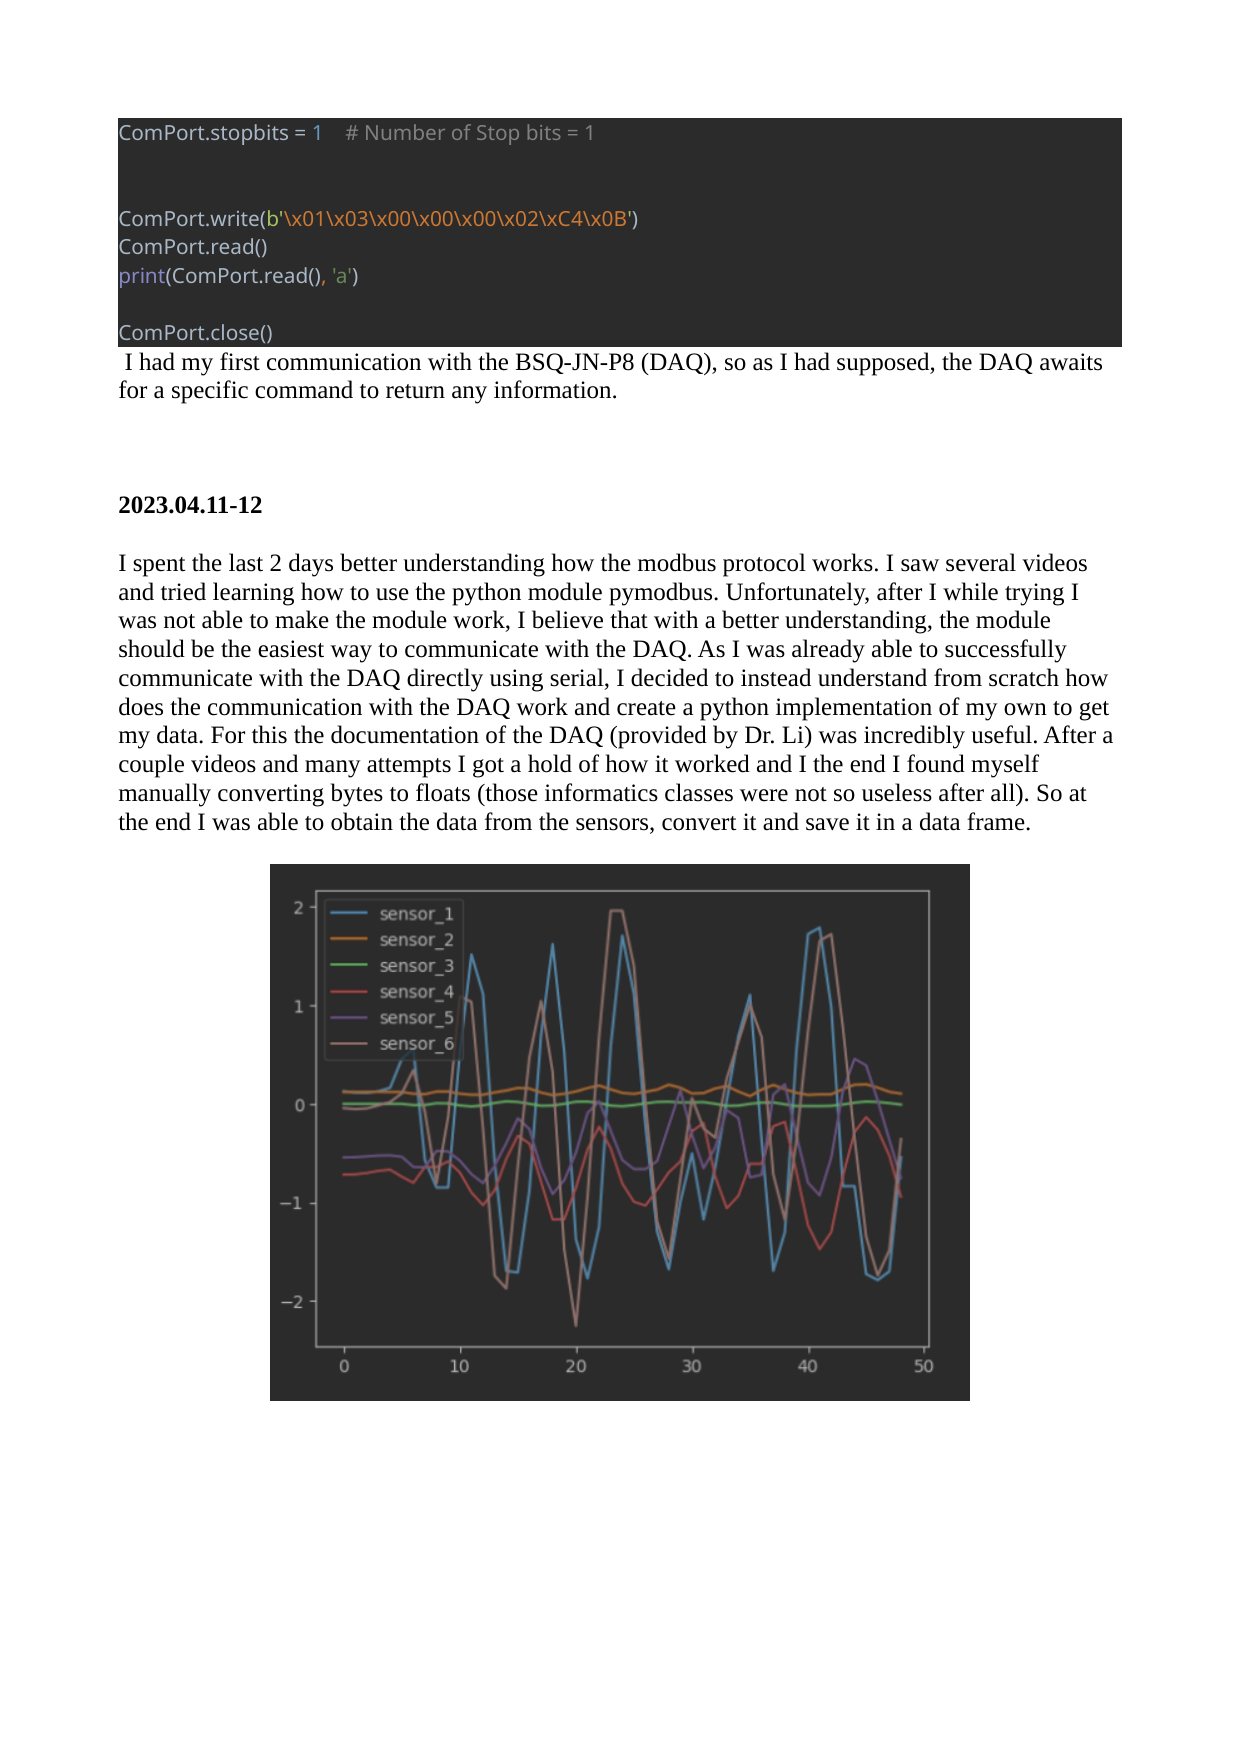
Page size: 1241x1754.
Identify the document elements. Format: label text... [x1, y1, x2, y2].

picture [270, 864, 970, 1401]
text 2023.04.11-12 [118, 490, 1122, 519]
text I had my first communication with the BSQ-JN-P8 (DAQ), so as I had supposed, the DAQ awaits for a specific command to return any information. [118, 347, 1122, 404]
text I spent the last 2 days better understanding how the modbus protocol works. I saw several videos and tried learning how to use the python module pymodbus. Unfortunately, after I while trying I was not able to make the module work, I believe that with a better understanding, the module should be the easiest way to communicate with the DAQ. As I was already able to successfully communicate with the DAQ directly using serial, I decided to instead understand from scratch how does the communication with the DAQ work and create a python implementation of my own to get my data. For this the documentation of the DAQ (provided by Dr. Li) was incredibly useful. After a couple videos and many attempts I got a hold of how it worked and I the end I found myself manually converting bytes to floats (those informatics classes were not so useless after all). So at the end I was able to obtain the data from the sensors, convert it and save it in a data frame. [118, 548, 1122, 835]
text ComPort.stopbits = 1 # Number of Stop bits = 1 ComPort.write(b'\x01\x03\x00\x00\x00\x02\xC4\x0B') ComPort.read() print(ComPort.read(), 'a') ComPort.close() [118, 118, 1122, 347]
